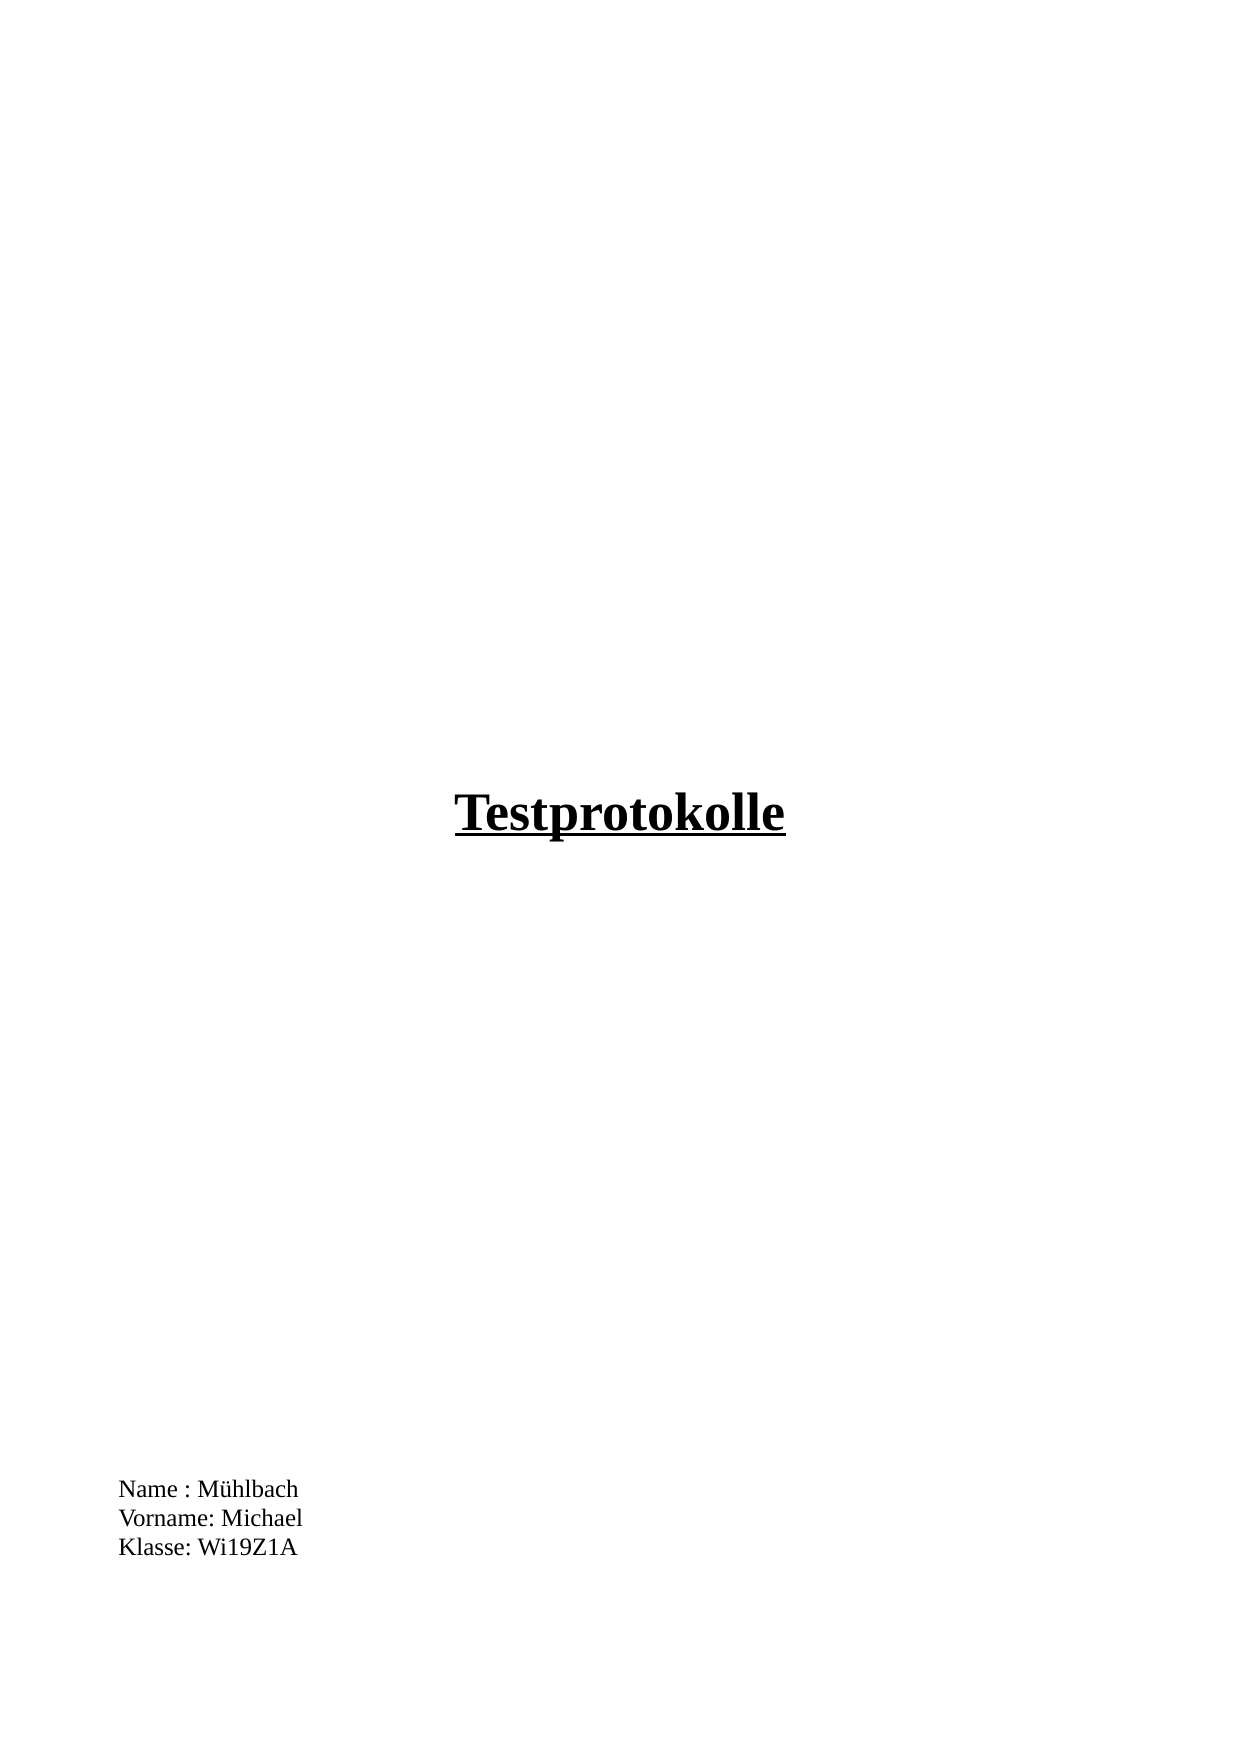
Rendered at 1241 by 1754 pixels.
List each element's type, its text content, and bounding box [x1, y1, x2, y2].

text Klasse: Wi19Z1A [118, 1532, 1122, 1560]
text Vorname: Michael [118, 1503, 1122, 1532]
text Name : Mühlbach [118, 1474, 1122, 1503]
text Testprotokolle [118, 779, 1122, 842]
